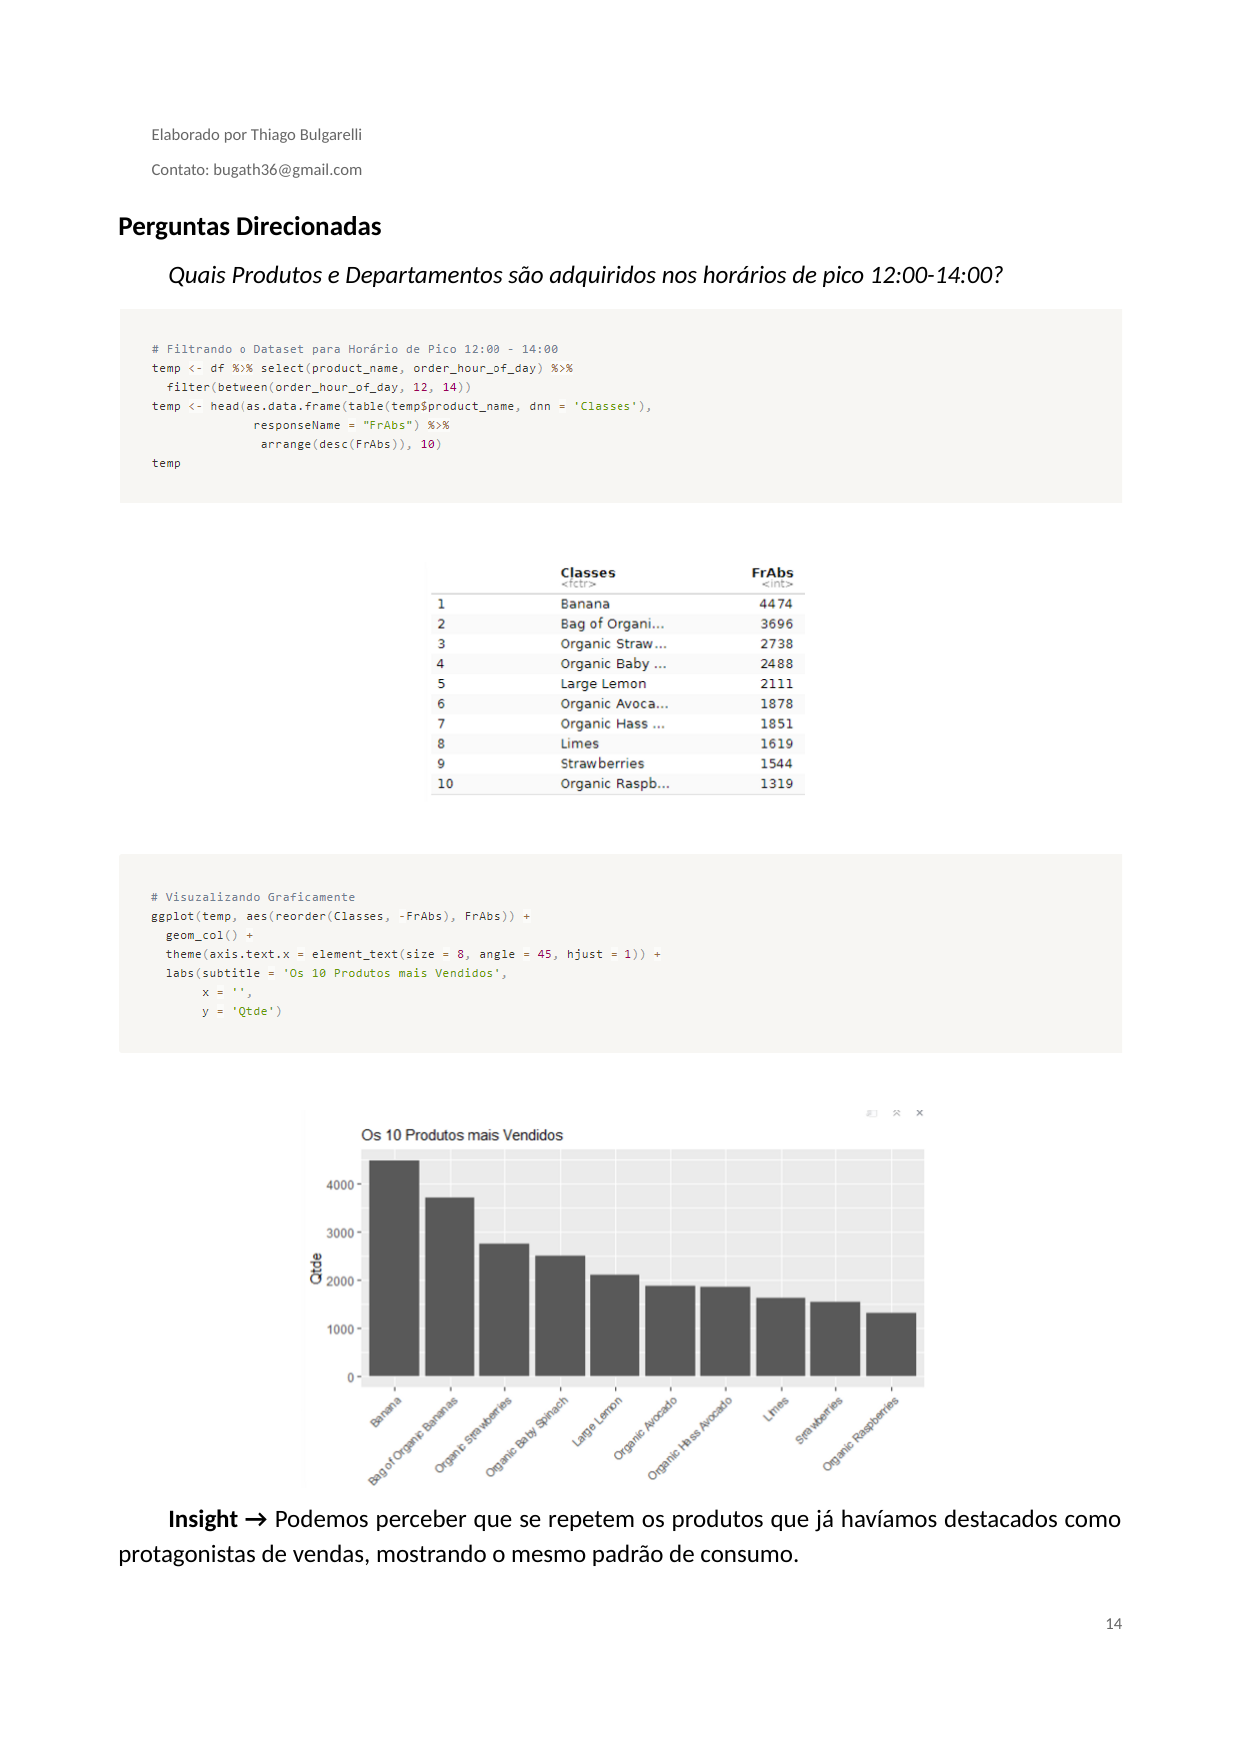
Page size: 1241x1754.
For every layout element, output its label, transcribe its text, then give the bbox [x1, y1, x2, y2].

picture [118, 309, 1123, 503]
picture [301, 1106, 940, 1488]
text Quais Produtos e Departamentos são adquiridos nos horários de pico 12:00-14:00? [118, 259, 1122, 290]
picture [118, 853, 1123, 1053]
subtitle Perguntas Direcionadas [118, 209, 1122, 242]
text Insight → Podemos perceber que se repetem os produtos que já havíamos destacados como protagonistas de vendas, mostrando o mesmo padrão de consumo. [118, 1503, 1122, 1569]
